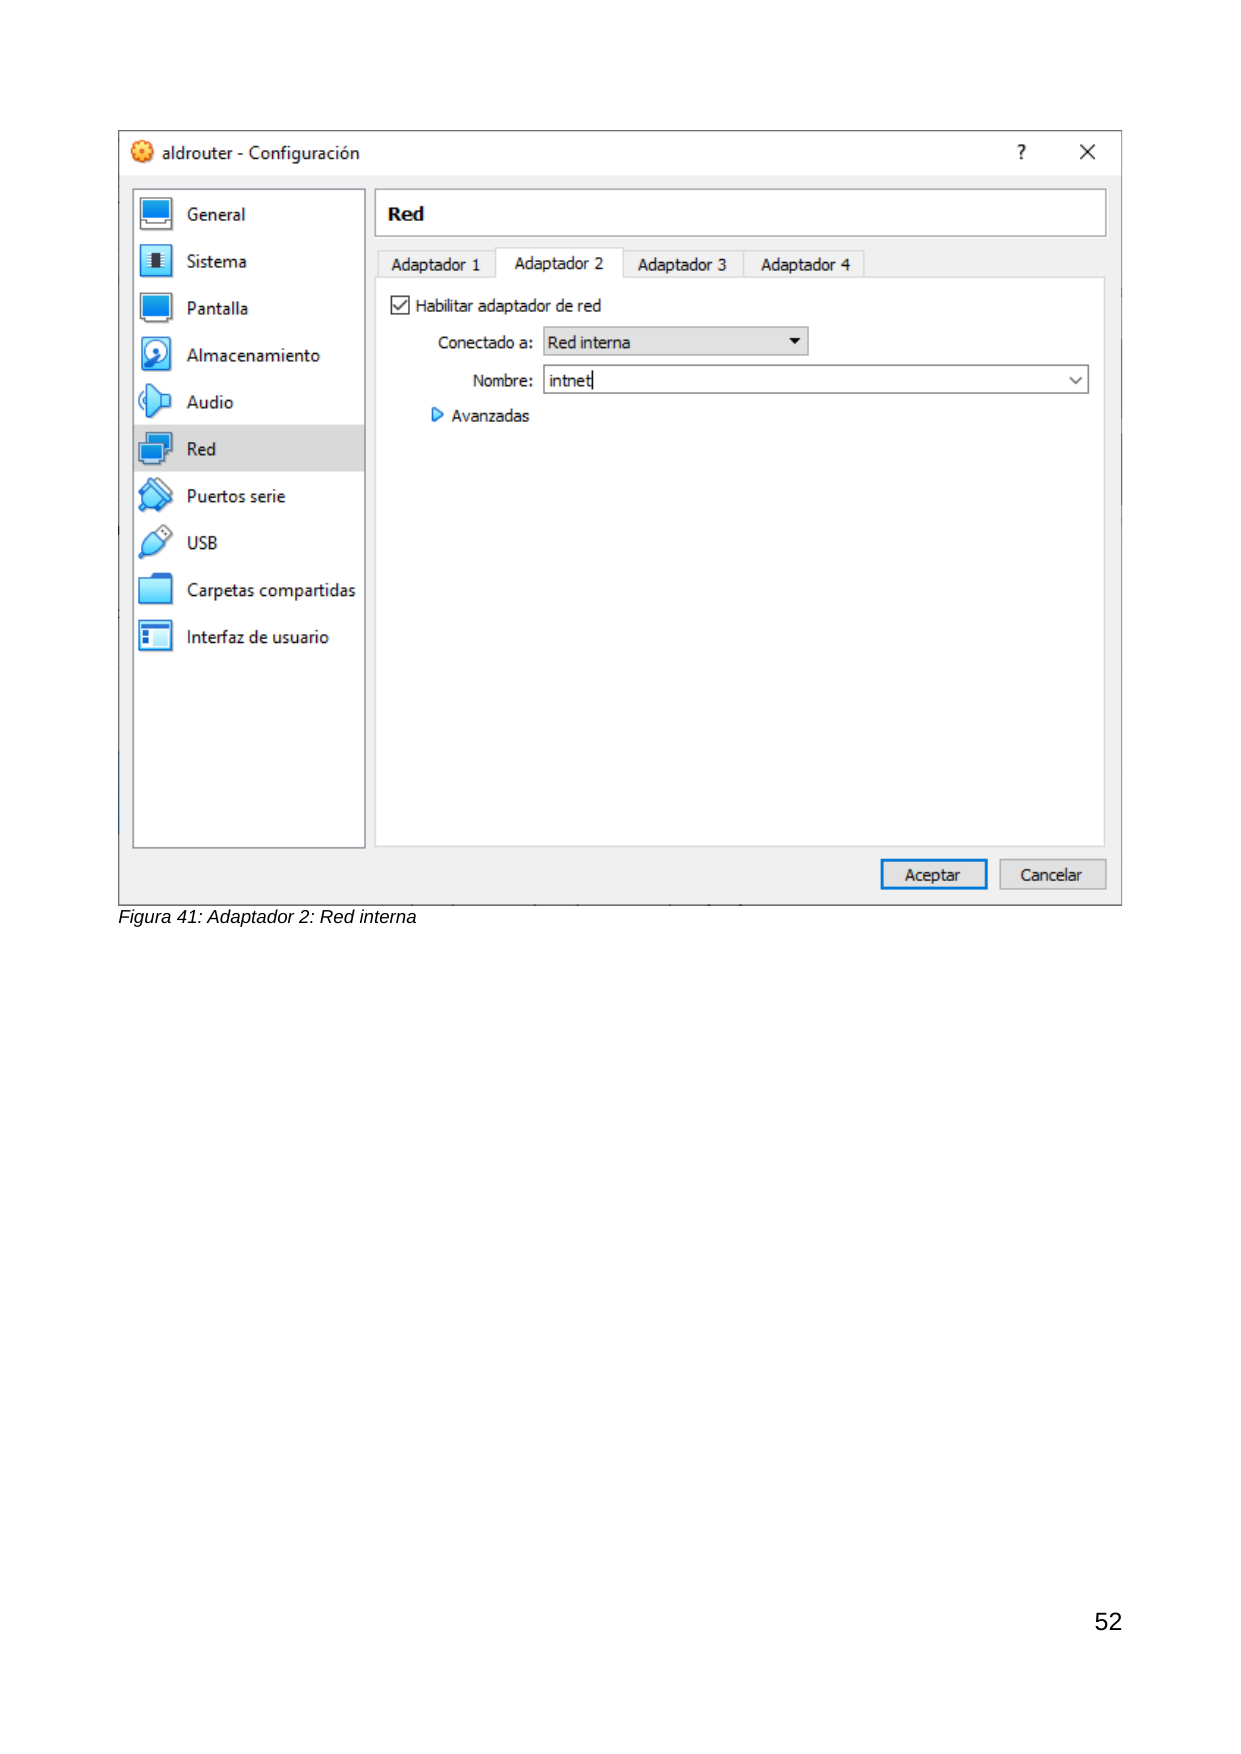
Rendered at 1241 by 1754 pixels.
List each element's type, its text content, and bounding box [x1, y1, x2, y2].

text Figura 41: Adaptador 2: Red interna [118, 906, 1122, 927]
picture [118, 130, 1123, 906]
